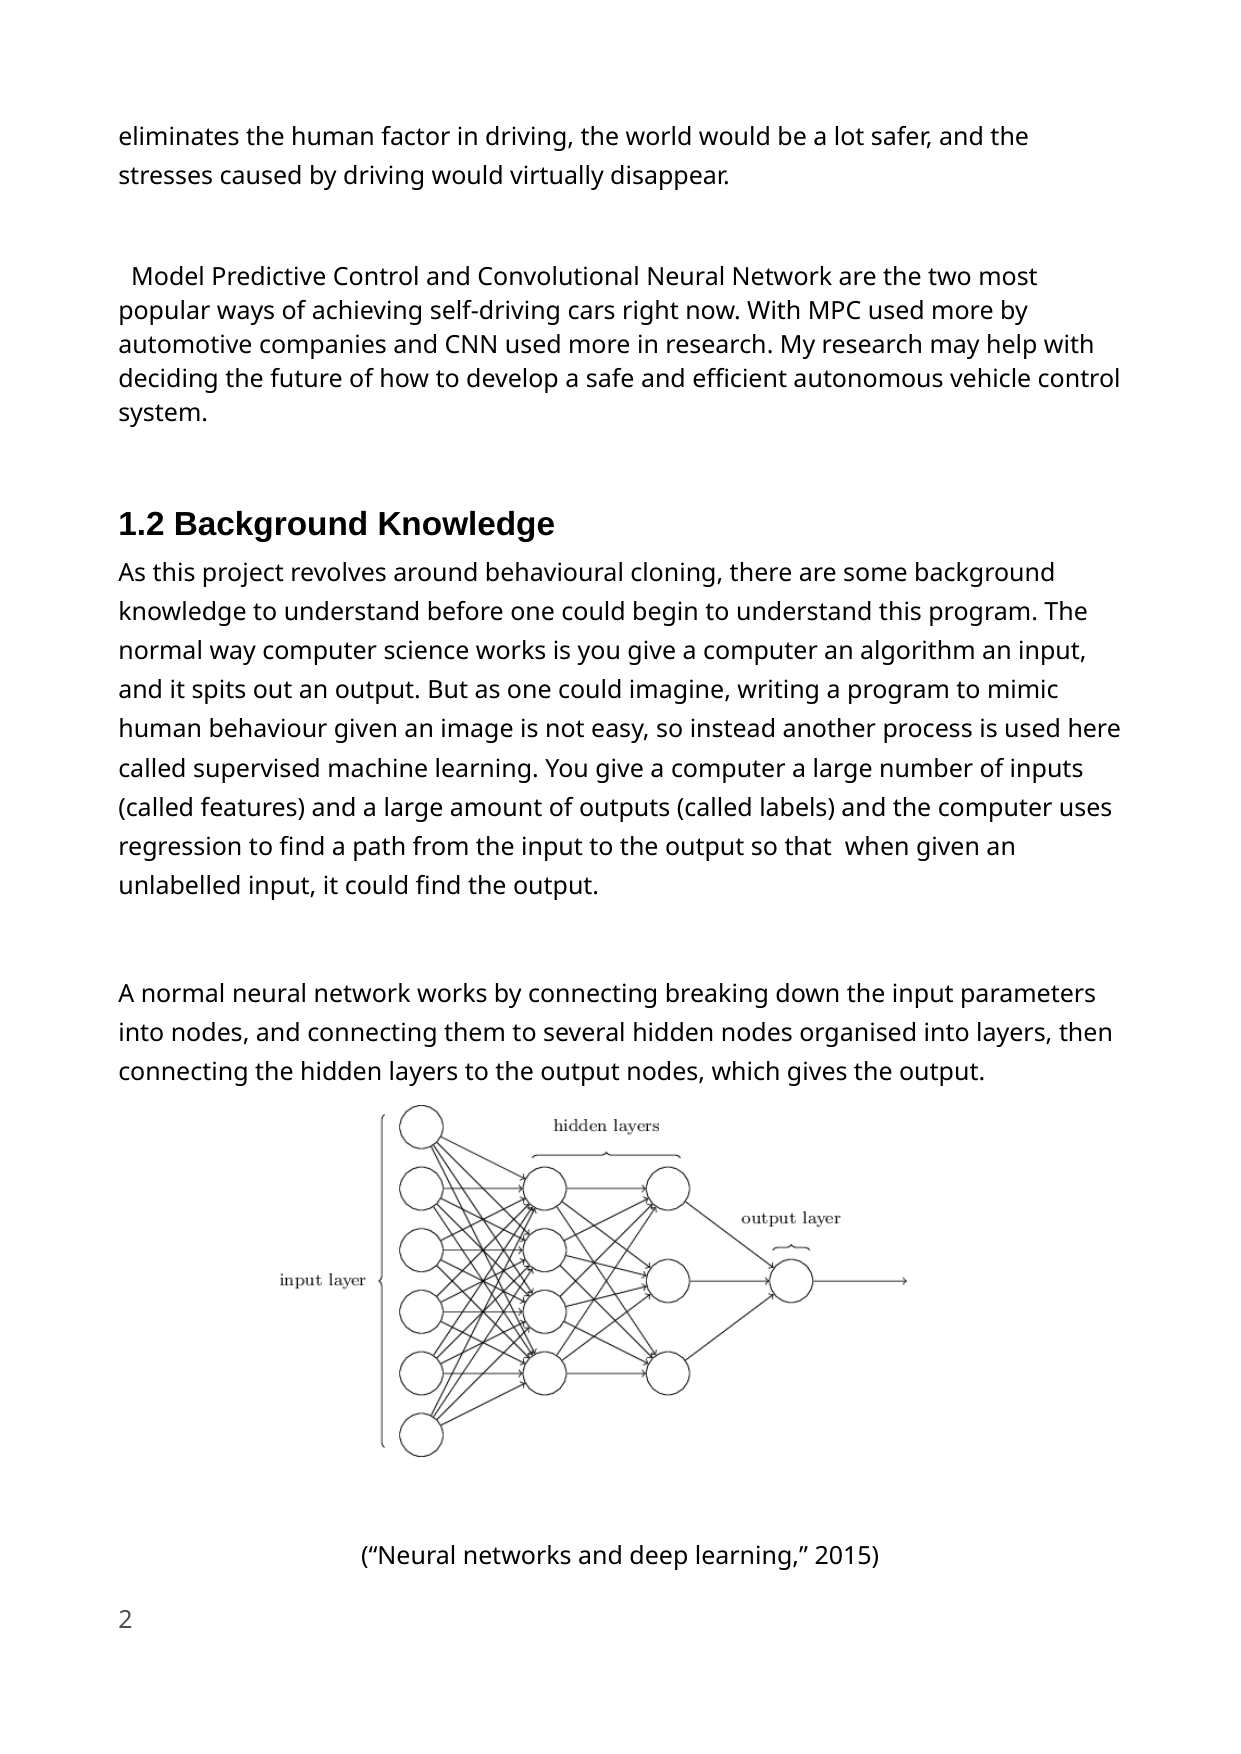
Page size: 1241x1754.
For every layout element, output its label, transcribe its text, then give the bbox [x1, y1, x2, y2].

text As this project revolves around behavioural cloning, there are some background knowledge to understand before one could begin to understand this program. The normal way computer science works is you give a computer an algorithm an input, and it spits out an output. But as one could imagine, writing a program to mimic human behaviour given an image is not easy, so instead another process is used here called supervised machine learning. You give a computer a large number of inputs (called features) and a large amount of outputs (called labels) and the computer uses regression to find a path from the input to the output so that when given an unlabelled input, it could find the output. [118, 554, 1122, 902]
text Model Predictive Control and Convolutional Neural Network are the two most popular ways of achieving self-driving cars right now. With MPC used more by automotive companies and CNN used more in research. My research may help with deciding the future of how to develop a safe and efficient autonomous vehicle control system. [118, 259, 1122, 429]
text (“Neural networks and deep learning,” 2015) [118, 1537, 1122, 1571]
text eliminates the human factor in driving, the world would be a lot safer, and the stresses caused by driving would virtually disappear. [118, 118, 1122, 191]
subtitle 1.2 Background Knowledge [118, 503, 1122, 542]
text A normal neural network works by connecting breaking down the input parameters into nodes, and connecting them to several hidden nodes organised into layers, then connecting the hidden layers to the output nodes, which gives the output. [118, 975, 1122, 1088]
picture [273, 1105, 922, 1457]
